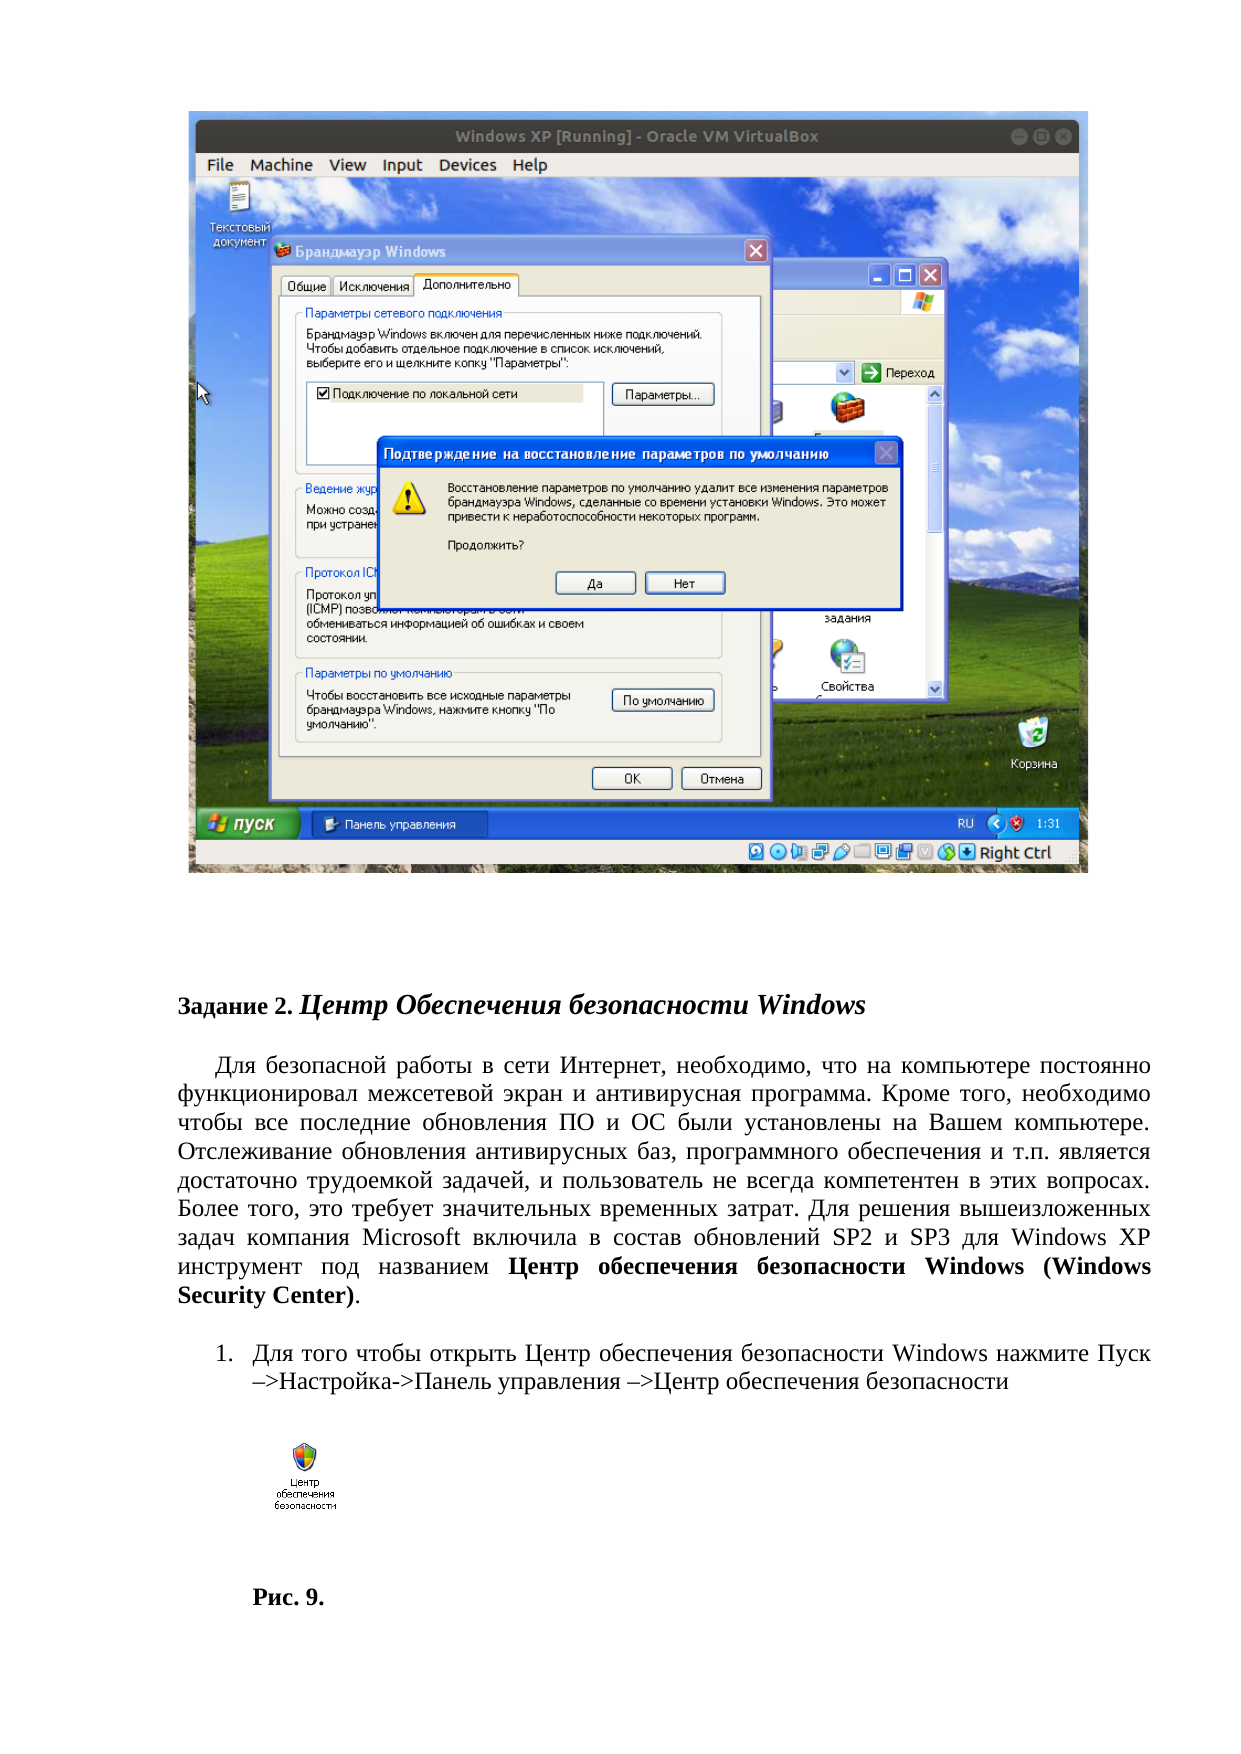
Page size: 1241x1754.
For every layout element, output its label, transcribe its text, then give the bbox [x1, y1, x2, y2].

text Для безопасной работы в сети Интернет, необходимо, что на компьютере постоянно функционировал межсетевой экран и антивирусная программа. Кроме того, необходимо чтобы все последние обновления ПО и ОС были установлены на Вашем компьютере. Отслеживание обновления антивирусных баз, программного обеспечения и т.п. является достаточно трудоемкой задачей, и пользователь не всегда компетентен в этих вопросах. Более того, это требует значительных временных затрат. Для решения вышеизложенных задач компания Microsoft включила в состав обновлений SP2 и SP3 для Windows XP инструмент под названием Центр обеспечения безопасности Windows (Windows Security Center). [177, 1050, 1152, 1308]
list Для того чтобы открыть Центр обеспечения безопасности Windows нажмите Пуск –>Настройка->Панель управления –>Центр обеспечения безопасности [215, 1338, 1152, 1395]
subtitle Задание 2. Центр Обеспечения безопасности Windows [177, 987, 1152, 1021]
picture [252, 1424, 358, 1525]
text Рис. 9. [252, 1554, 1152, 1611]
picture [188, 111, 1089, 873]
